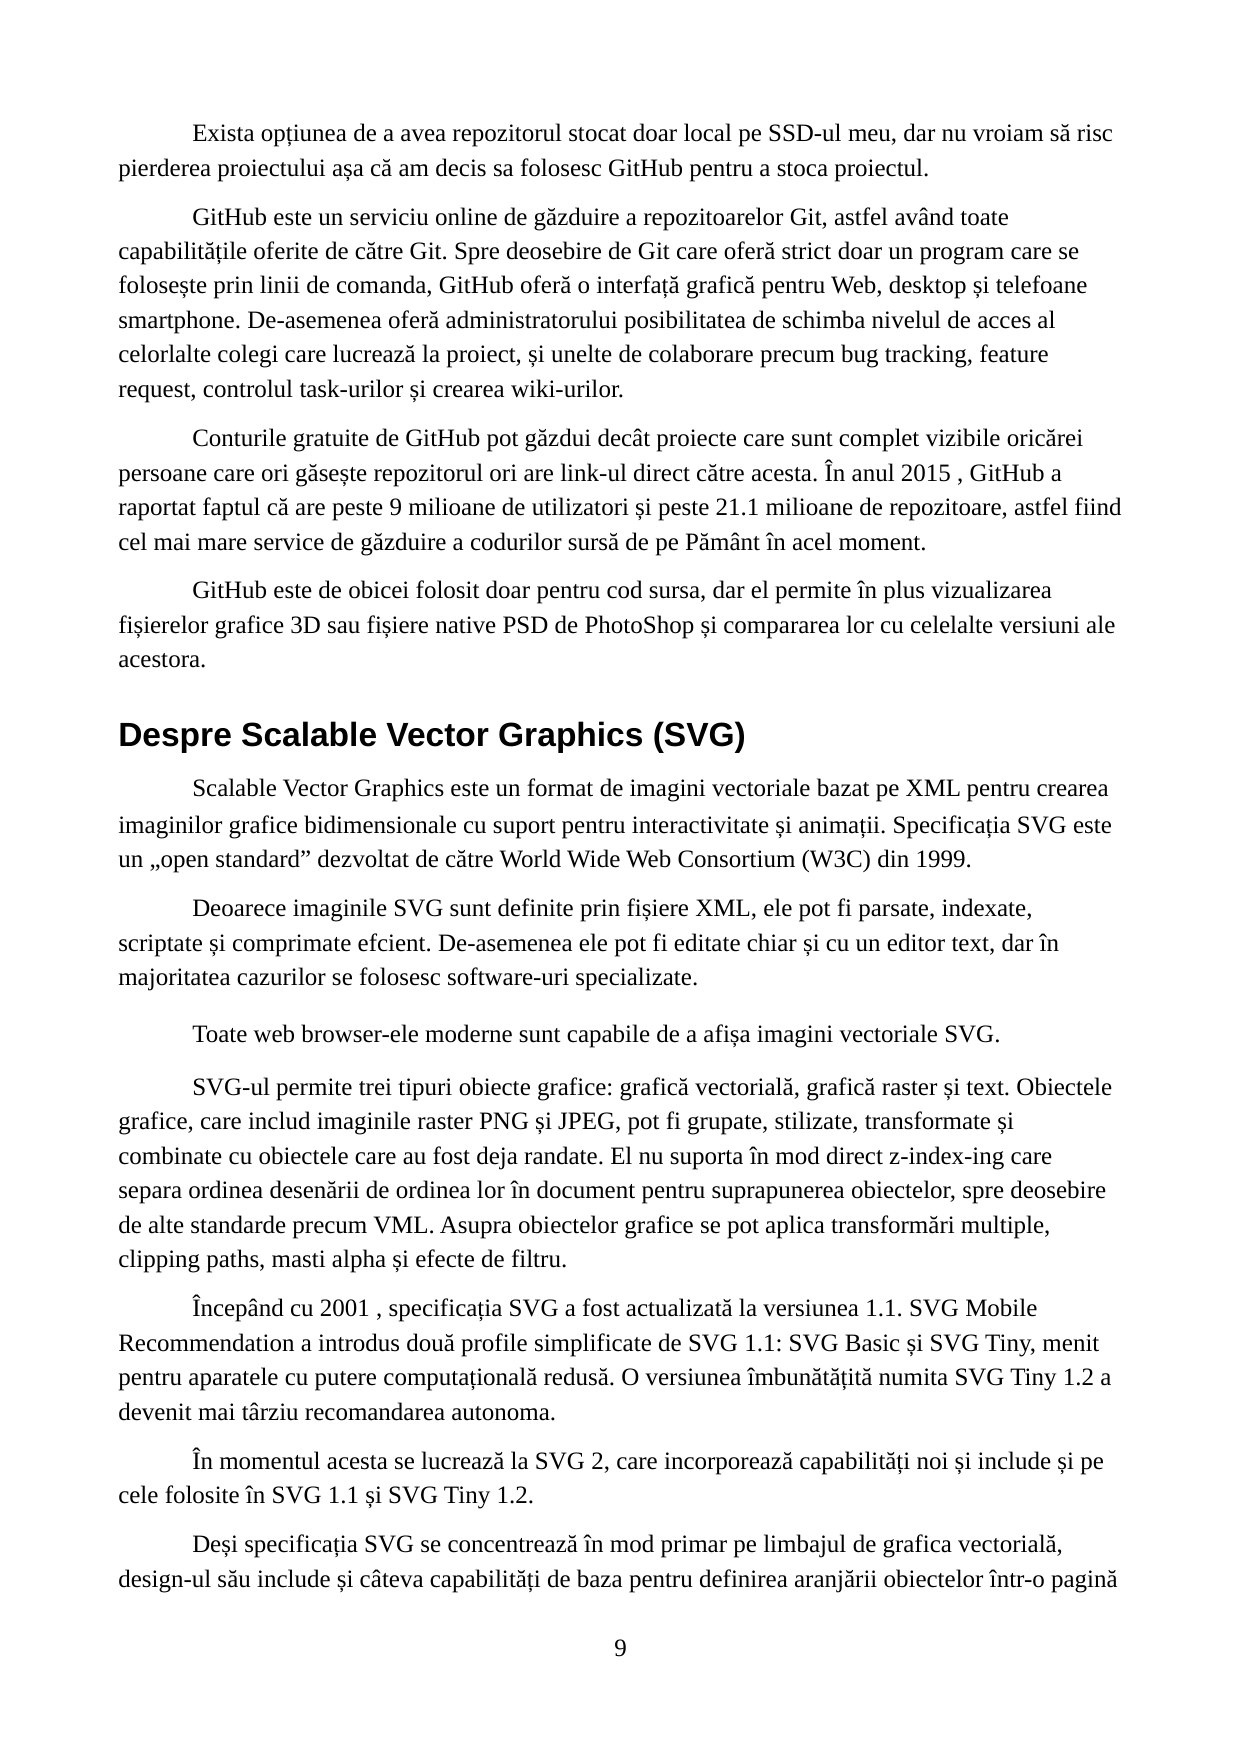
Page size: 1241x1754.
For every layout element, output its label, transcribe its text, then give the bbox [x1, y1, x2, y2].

text Conturile gratuite de GitHub pot găzdui decât proiecte care sunt complet vizibile oricărei persoane care ori găsește repozitorul ori are link-ul direct către acesta. În anul 2015 , GitHub a raportat faptul că are peste 9 milioane de utilizatori și peste 21.1 milioane de repozitoare, astfel fiind cel mai mare service de găzduire a codurilor sursă de pe Pământ în acel moment. [118, 423, 1122, 555]
text SVG-ul permite trei tipuri obiecte grafice: grafică vectorială, grafică raster și text. Obiectele grafice, care includ imaginile raster PNG și JPEG, pot fi grupate, stilizate, transformate și combinate cu obiectele care au fost deja randate. El nu suporta în mod direct z-index-ing care separa ordinea desenării de ordinea lor în document pentru suprapunerea obiectelor, spre deosebire de alte standarde precum VML. Asupra obiectelor grafice se pot aplica transformări multiple, clipping paths, masti alpha și efecte de filtru. [118, 1072, 1122, 1273]
text GitHub este de obicei folosit doar pentru cod sursa, dar el permite în plus vizualizarea fișierelor grafice 3D sau fișiere native PSD de PhotoShop și compararea lor cu celelalte versiuni ale acestora. [118, 576, 1122, 673]
text În momentul acesta se lucrează la SVG 2, care incorporează capabilități noi și include și pe cele folosite în SVG 1.1 și SVG Tiny 1.2. [118, 1446, 1122, 1509]
text Începând cu 2001 , specificația SVG a fost actualizată la versiunea 1.1. SVG Mobile Recommendation a introdus două profile simplificate de SVG 1.1: SVG Basic și SVG Tiny, menit pentru aparatele cu putere computațională redusă. O versiunea îmbunătățită numita SVG Tiny 1.2 a devenit mai târziu recomandarea autonoma. [118, 1293, 1122, 1425]
subtitle Despre Scalable Vector Graphics (SVG) [118, 714, 1122, 753]
text Deoarece imaginile SVG sunt definite prin fișiere XML, ele pot fi parsate, indexate, scriptate și comprimate efcient. De-asemenea ele pot fi editate chiar și cu un editor text, dar în majoritatea cazurilor se folosesc software-uri specializate. [118, 893, 1122, 991]
text Exista opțiunea de a avea repozitorul stocat doar local pe SSD-ul meu, dar nu vroiam să risc pierderea proiectului așa că am decis sa folosesc GitHub pentru a stoca proiectul. [118, 118, 1122, 181]
text Deși specificația SVG se concentrează în mod primar pe limbajul de grafica vectorială, design-ul său include și câteva capabilități de baza pentru definirea aranjării obiectelor într-o pagină [118, 1529, 1122, 1592]
text GitHub este un serviciu online de găzduire a repozitoarelor Git, astfel având toate capabilitățile oferite de către Git. Spre deosebire de Git care oferă strict doar un program care se folosește prin linii de comanda, GitHub oferă o interfață grafică pentru Web, desktop și telefoane smartphone. De-asemenea oferă administratorului posibilitatea de schimba nivelul de acces al celorlalte colegi care lucrează la proiect, și unelte de colaborare precum bug tracking, feature request, controlul task-urilor și crearea wiki-urilor. [118, 202, 1122, 403]
text Toate web browser-ele moderne sunt capabile de a afișa imagini vectoriale SVG. [118, 1011, 1122, 1049]
text Scalable Vector Graphics este un format de imagini vectoriale bazat pe XML pentru crearea imaginilor grafice bidimensionale cu suport pentru interactivitate și animații. Specificația SVG este un „open standard” dezvoltat de către World Wide Web Consortium (W3C) din 1999. [118, 766, 1122, 873]
